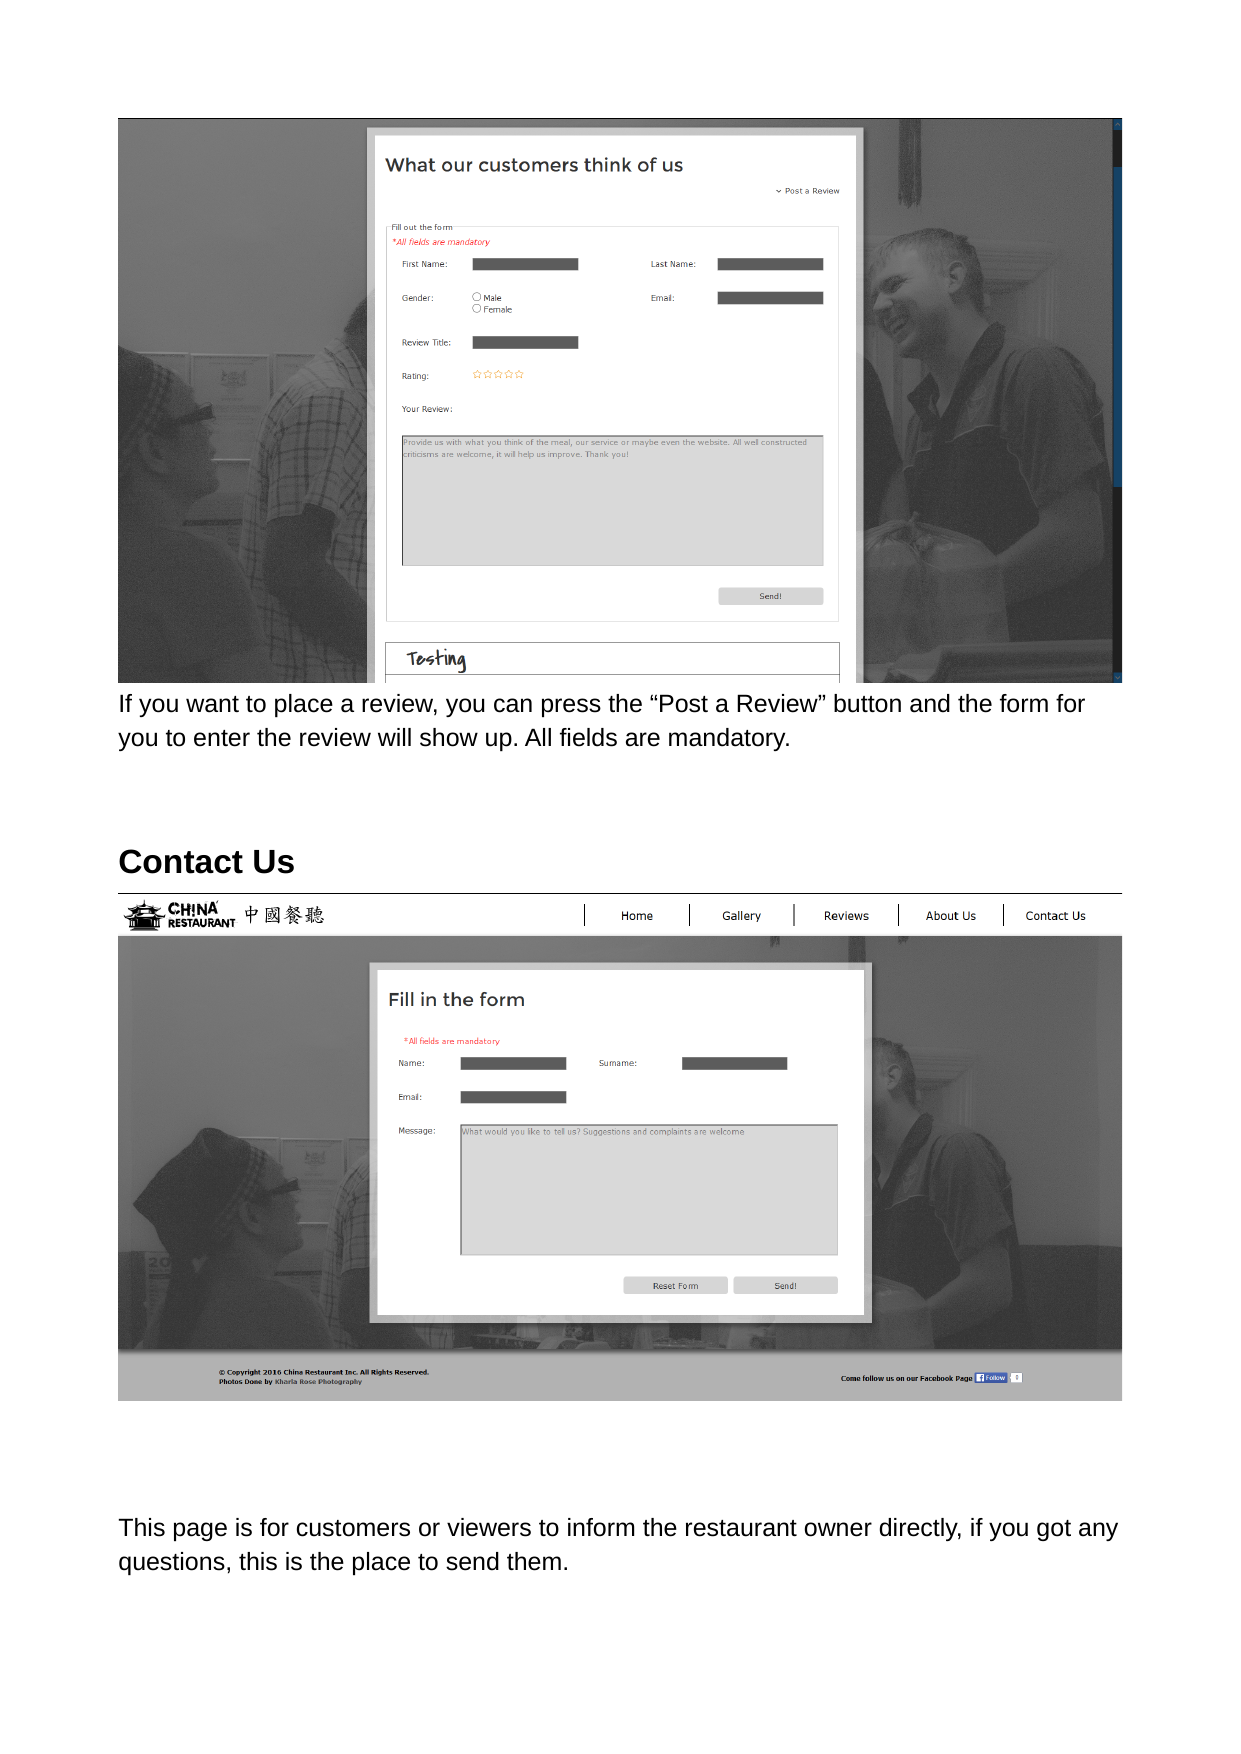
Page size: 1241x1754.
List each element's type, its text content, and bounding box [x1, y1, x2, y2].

picture [118, 893, 1123, 1458]
text If you want to place a review, you can press the “Post a Review” button and the form for you to enter the review will show up. All fields are mandatory. [118, 683, 1122, 752]
picture [118, 118, 1123, 683]
text This page is for customers or viewers to inform the restaurant owner directly, if you got any questions, this is the place to send them. [118, 1513, 1122, 1576]
subtitle Contact Us [118, 842, 1122, 881]
